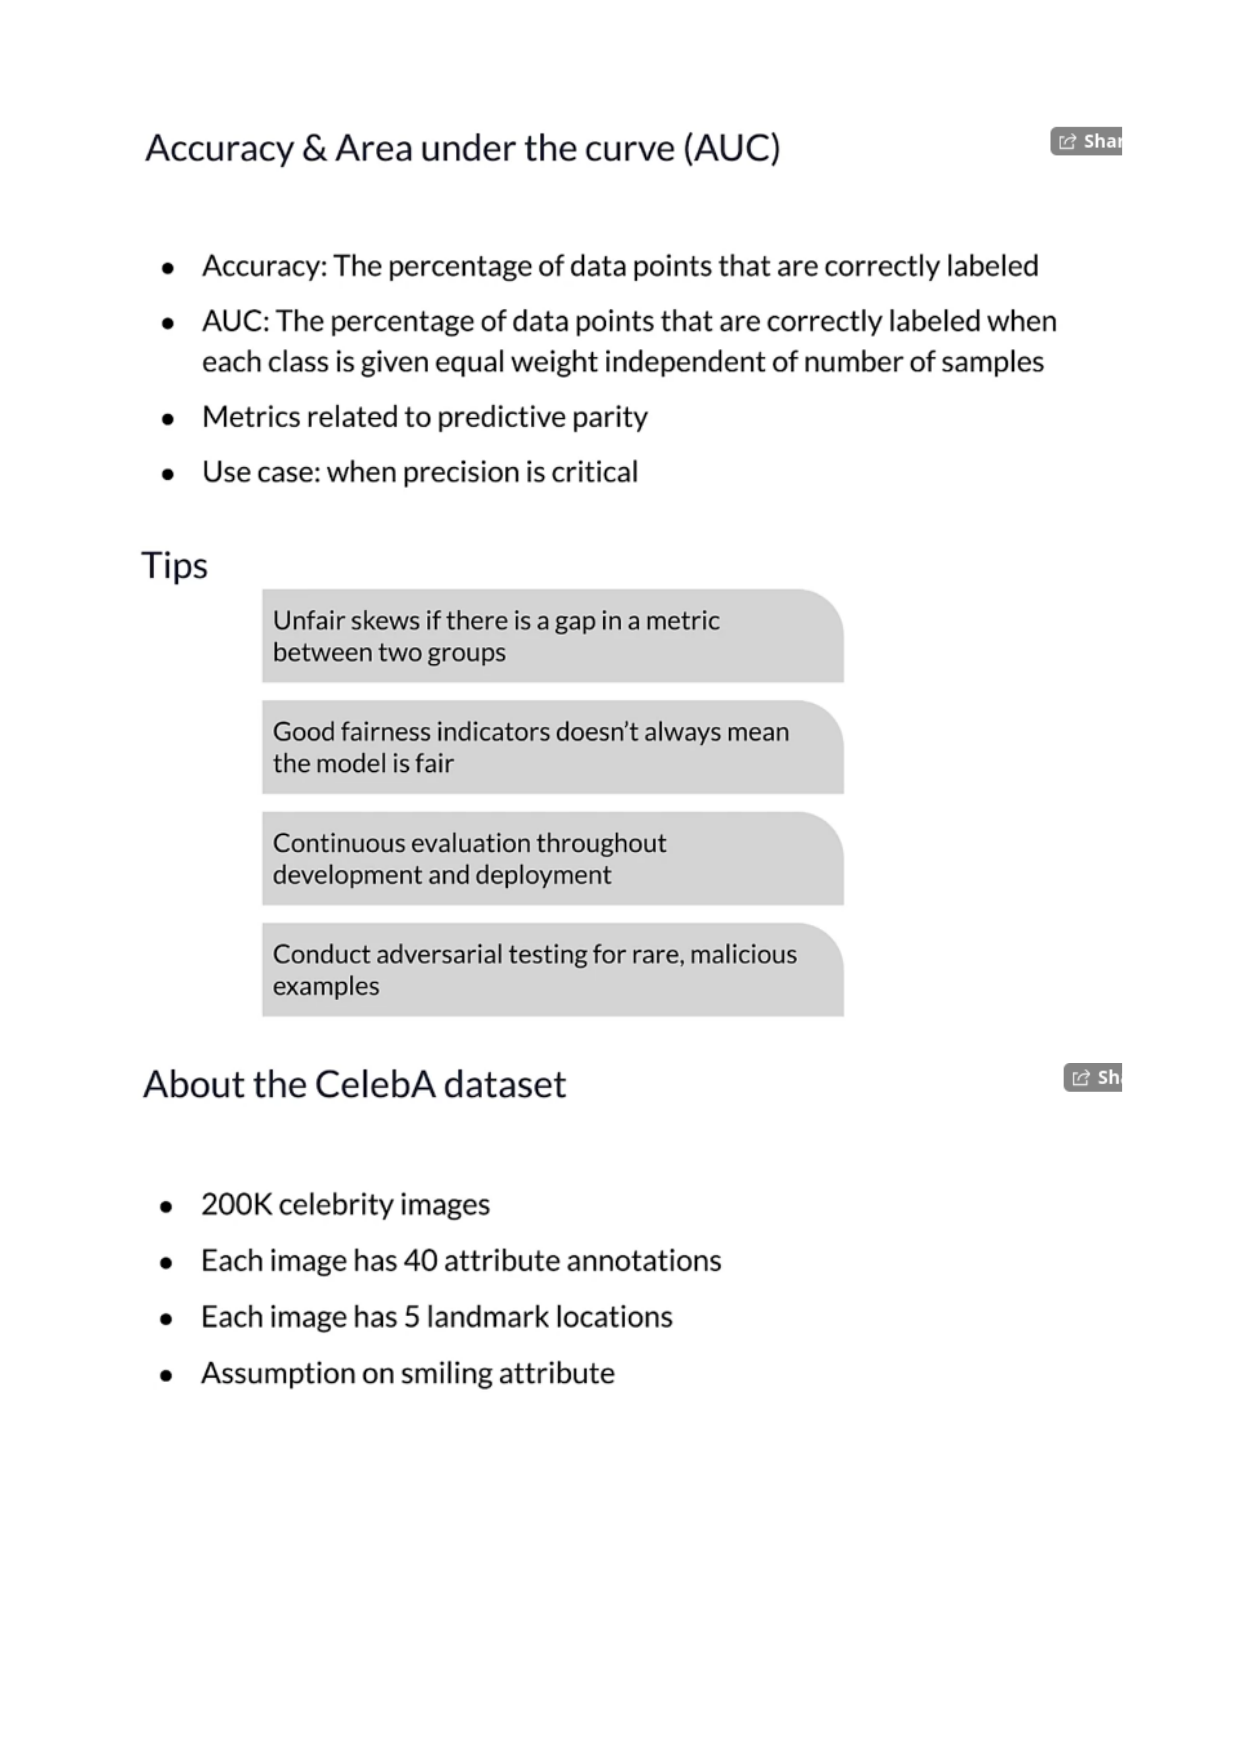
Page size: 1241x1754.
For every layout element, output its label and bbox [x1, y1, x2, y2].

picture [118, 1063, 1123, 1399]
picture [118, 533, 1123, 1036]
picture [118, 118, 1123, 506]
